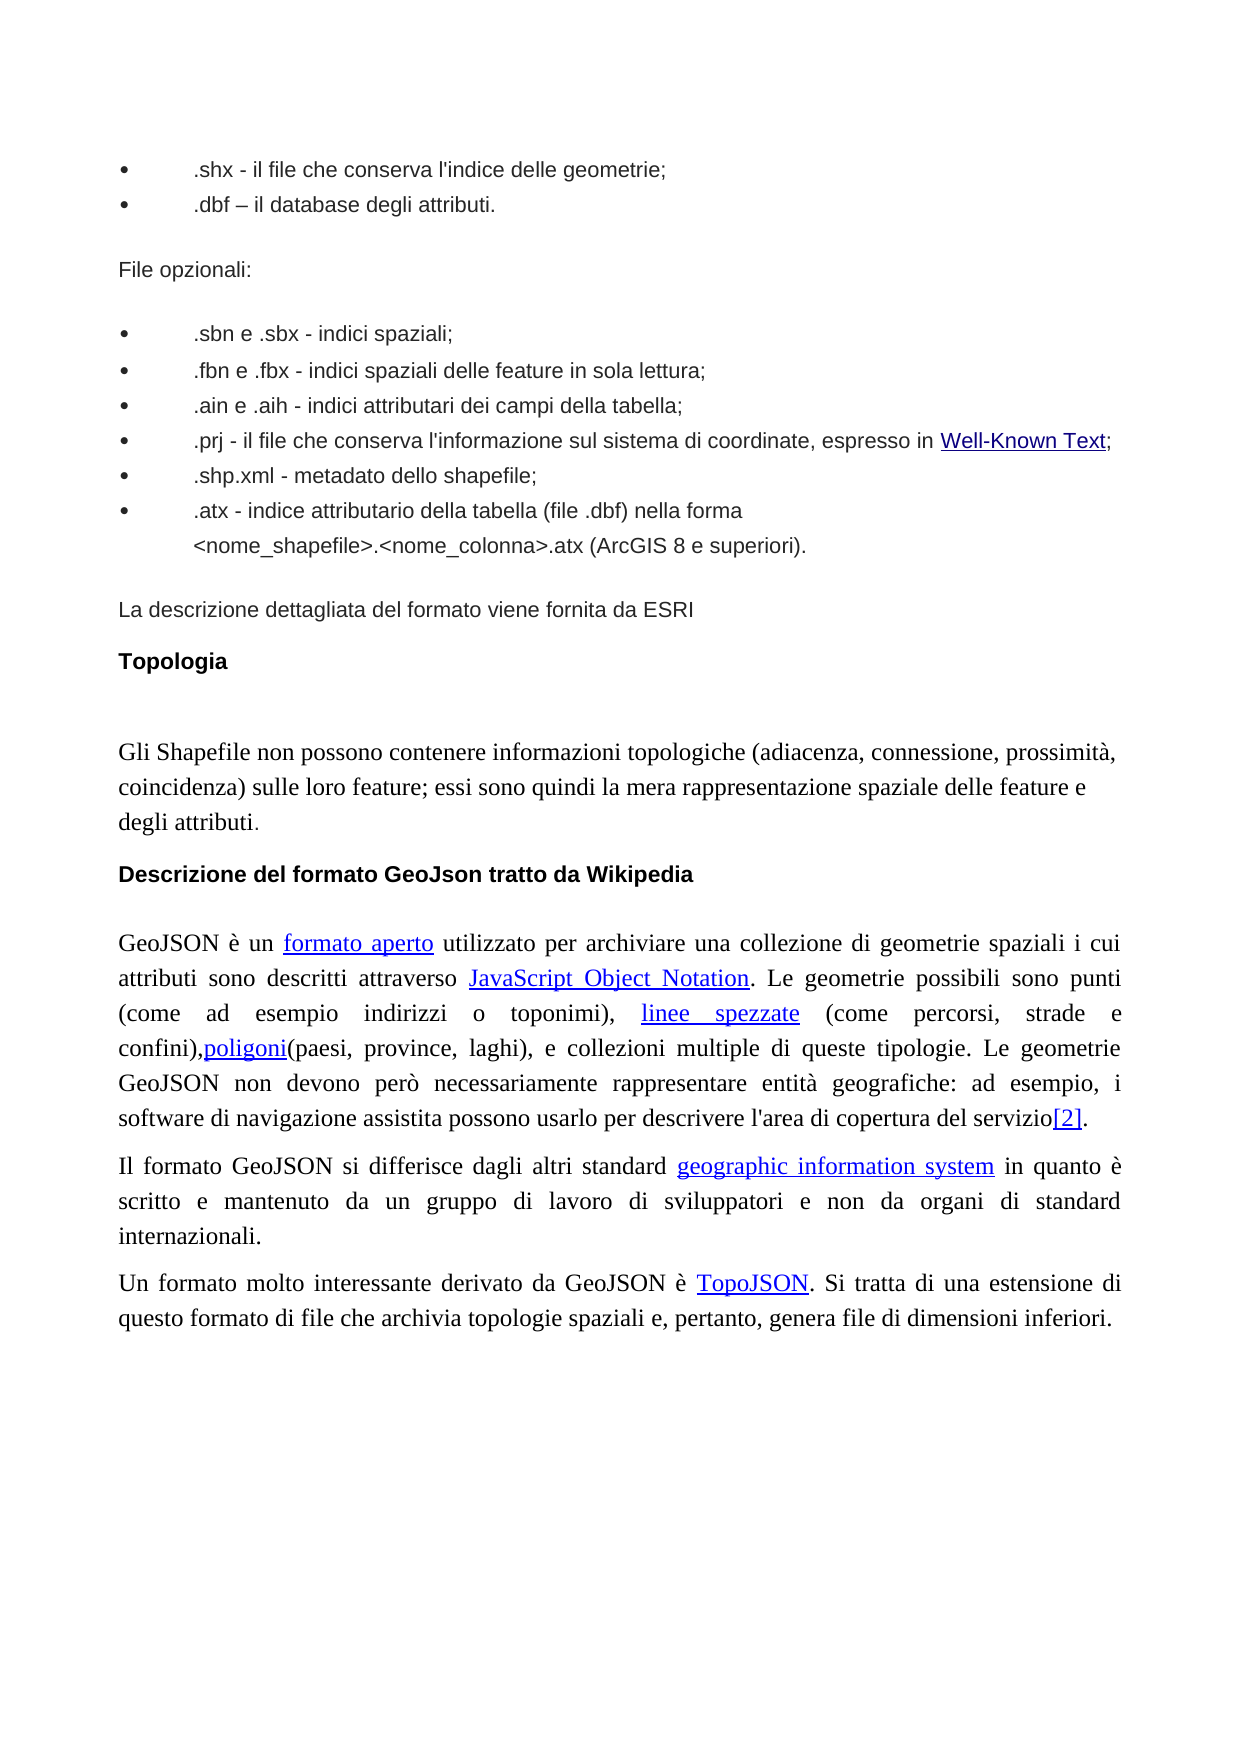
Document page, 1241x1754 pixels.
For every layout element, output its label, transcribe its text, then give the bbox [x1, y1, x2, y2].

list .atx - indice attributario della tabella (file .dbf) nella forma <nome_shapefile>.<nome_colonna>.atx (ArcGIS 8 e superiori). [121, 488, 1122, 558]
text La descrizione dettagliata del formato viene fornita da ESRI [118, 588, 1122, 623]
list .shx - il file che conserva l'indice delle geometrie; [121, 148, 1122, 183]
text Il formato GeoJSON si differisce dagli altri standard geographic information system in quanto è scritto e mantenuto da un gruppo di lavoro di sviluppatori e non da organi di standard internazionali. [118, 1145, 1122, 1250]
text Un formato molto interessante derivato da GeoJSON è TopoJSON. Si tratta di una estensione di questo formato di file che archivia topologie spaziali e, pertanto, genera file di dimensioni inferiori. [118, 1262, 1122, 1332]
list .prj - il file che conserva l'informazione sul sistema di coordinate, espresso in Well-Known Text; [121, 418, 1122, 453]
subtitle Topologia [118, 648, 1122, 674]
list .fbn e .fbx - indici spaziali delle feature in sola lettura; [121, 348, 1122, 383]
list .shp.xml - metadato dello shapefile; [121, 453, 1122, 488]
list .sbn e .sbx - indici spaziali; [121, 311, 1122, 346]
subtitle Descrizione del formato GeoJson tratto da Wikipedia [118, 861, 1122, 887]
list .ain e .aih - indici attributari dei campi della tabella; [121, 383, 1122, 418]
text Gli Shapefile non possono contenere informazioni topologiche (adiacenza, connessione, prossimità, coincidenza) sulle loro feature; essi sono quindi la mera rappresentazione spaziale delle feature e degli attributi. [118, 731, 1122, 836]
text File opzionali: [118, 247, 1122, 282]
text GeoJSON è un formato aperto utilizzato per archiviare una collezione di geometrie spaziali i cui attributi sono descritti attraverso JavaScript Object Notation. Le geometrie possibili sono punti (come ad esempio indirizzi o toponimi), linee spezzate (come percorsi, strade e confini),poligoni(paesi, province, laghi), e collezioni multiple di queste tipologie. Le geometrie GeoJSON non devono però necessariamente rappresentare entità geografiche: ad esempio, i software di navigazione assistita possono usarlo per descrivere l'area di copertura del servizio[2]. [118, 922, 1122, 1132]
list .dbf – il database degli attributi. [121, 183, 1122, 218]
